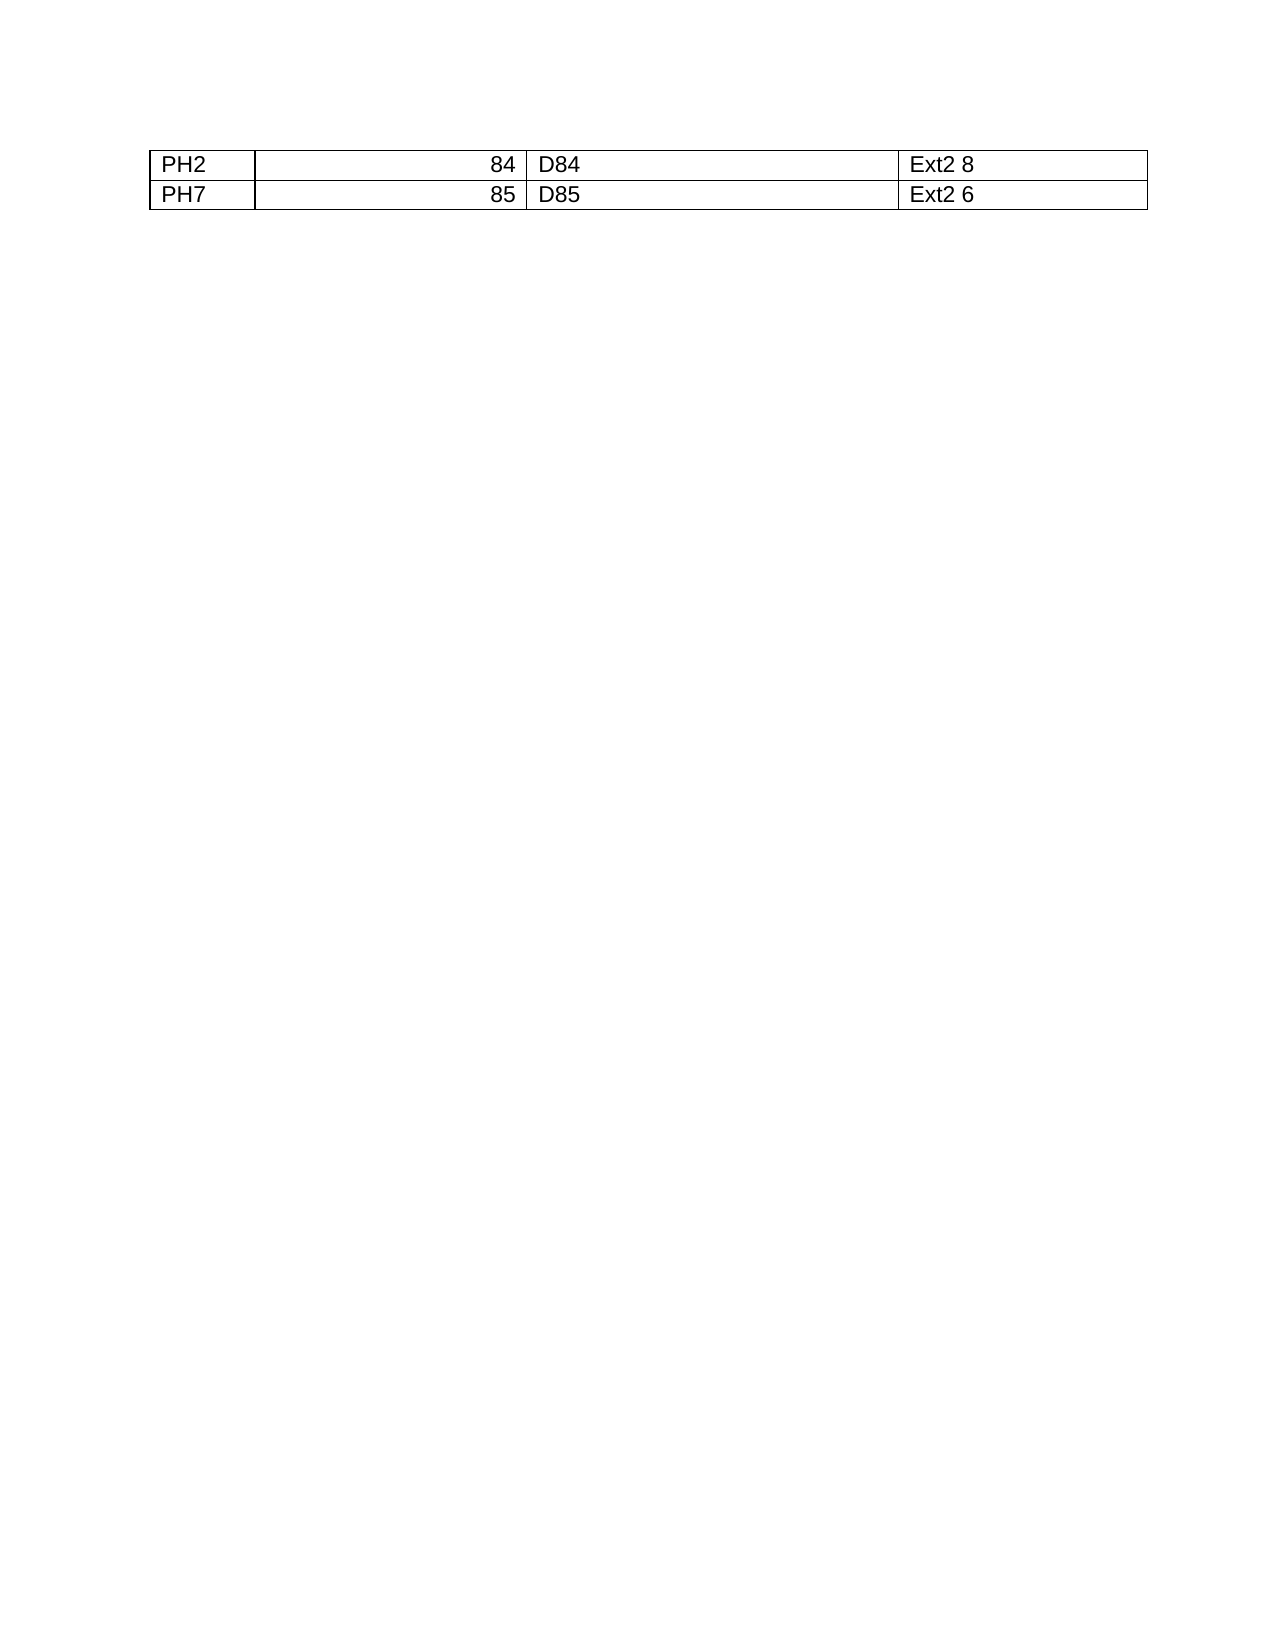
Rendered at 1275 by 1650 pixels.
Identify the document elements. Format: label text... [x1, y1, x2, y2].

table_cell 84 [256, 151, 526, 180]
table_cell Ext2 8 [899, 151, 1147, 180]
table_cell 85 [256, 181, 526, 209]
table_cell PH7 [151, 181, 254, 209]
table_cell Ext2 6 [899, 181, 1147, 209]
table_cell D84 [527, 151, 898, 180]
table_cell PH2 [151, 151, 254, 180]
table_cell D85 [527, 181, 898, 209]
